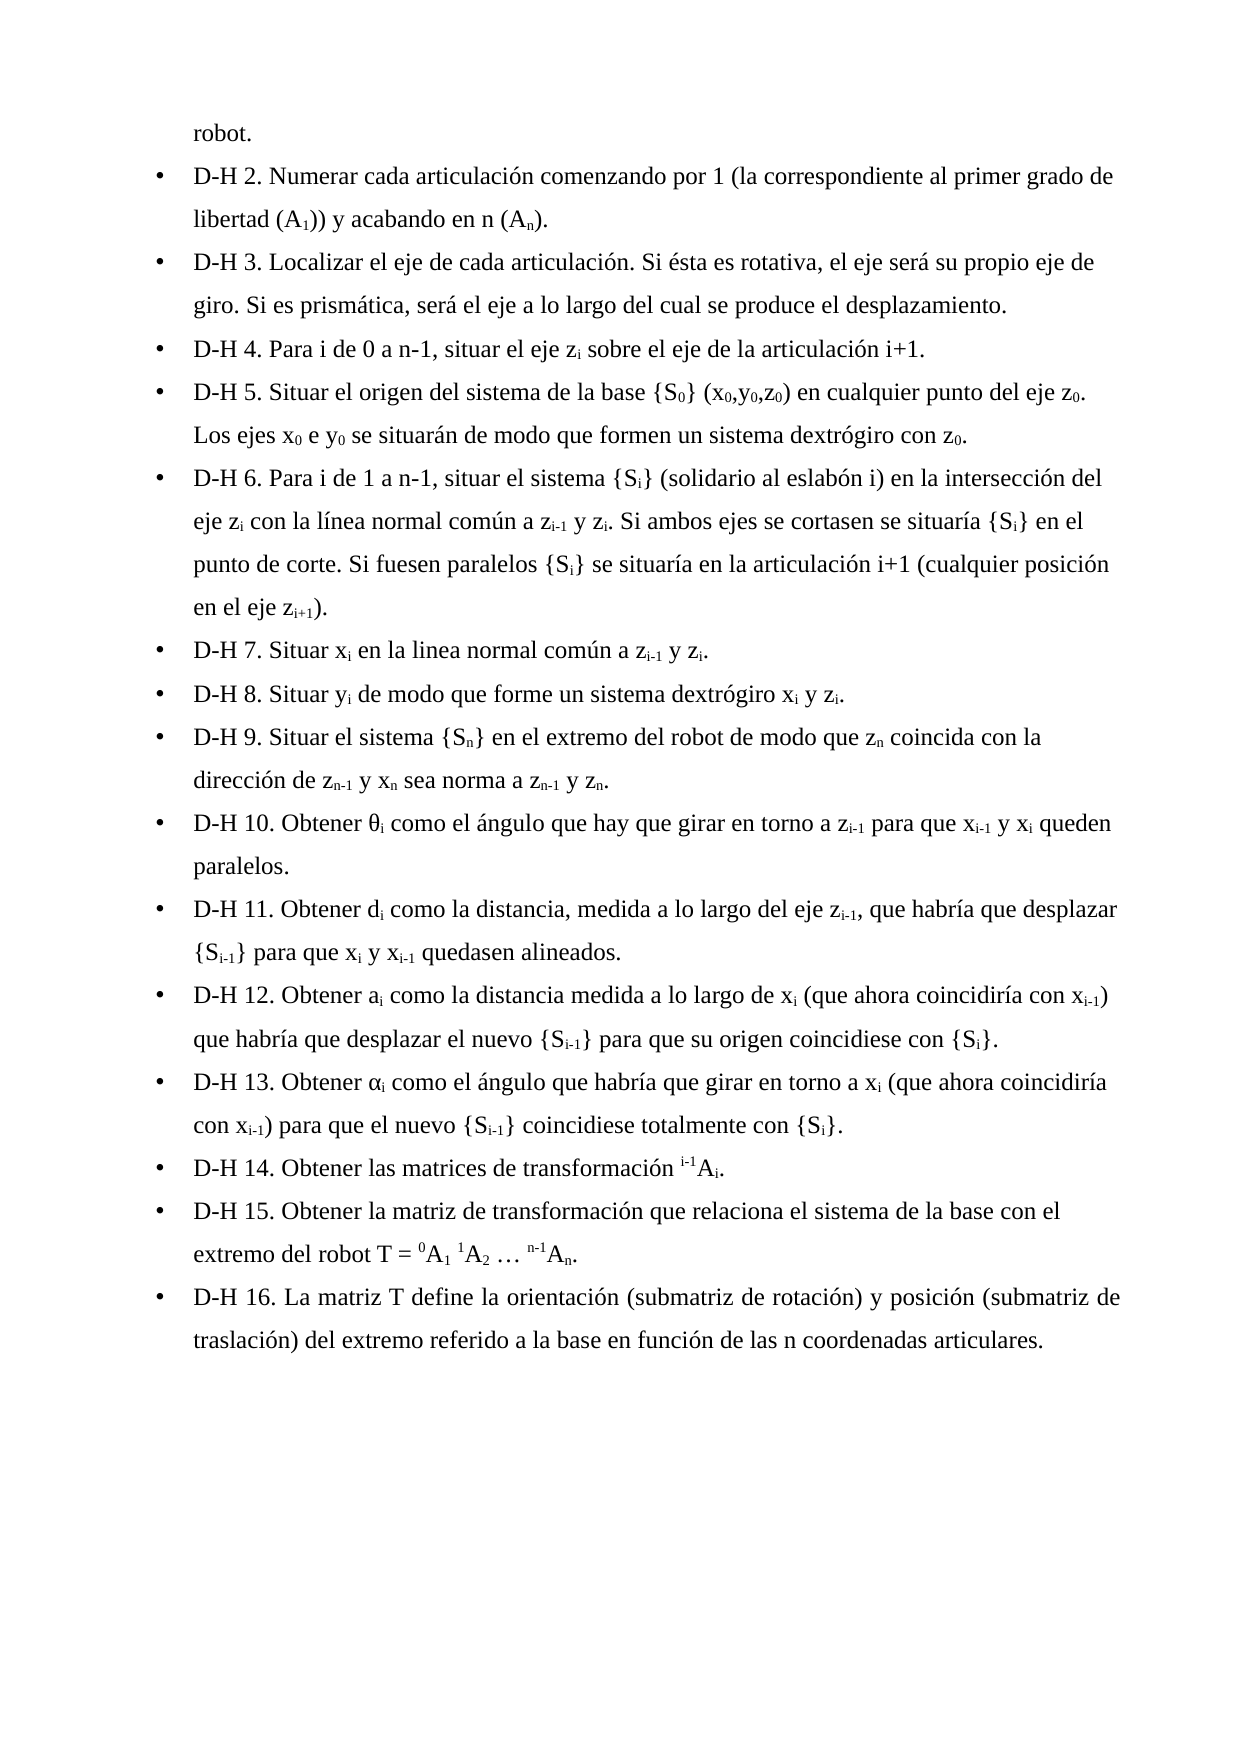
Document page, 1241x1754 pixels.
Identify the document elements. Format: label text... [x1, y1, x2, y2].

list D-H 4. Para i de 0 a n-1, situar el eje zi sobre el eje de la articulación i+1. [156, 334, 1122, 362]
list D-H 16. La matriz T define la orientación (submatriz de rotación) y posición (submatriz de traslación) del extremo referido a la base en función de las n coordenadas articulares. [156, 1282, 1122, 1354]
list robot. [156, 118, 1122, 147]
list D-H 15. Obtener la matriz de transformación que relaciona el sistema de la base con el extremo del robot T = 0A1 1A2 … n-1An. [156, 1196, 1122, 1268]
list D-H 9. Situar el sistema {Sn} en el extremo del robot de modo que zn coincida con la dirección de zn-1 y xn sea norma a zn-1 y zn. [156, 722, 1122, 794]
list D-H 13. Obtener αi como el ángulo que habría que girar en torno a xi (que ahora coincidiría con xi-1) para que el nuevo {Si-1} coincidiese totalmente con {Si}. [156, 1067, 1122, 1139]
list D-H 3. Localizar el eje de cada articulación. Si ésta es rotativa, el eje será su propio eje de giro. Si es prismática, será el eje a lo largo del cual se produce el desplazamiento. [156, 247, 1122, 319]
list D-H 2. Numerar cada articulación comenzando por 1 (la correspondiente al primer grado de libertad (A1)) y acabando en n (An). [156, 161, 1122, 233]
list D-H 11. Obtener di como la distancia, medida a lo largo del eje zi-1, que habría que desplazar {Si-1} para que xi y xi-1 quedasen alineados. [156, 894, 1122, 966]
list D-H 10. Obtener θi como el ángulo que hay que girar en torno a zi-1 para que xi-1 y xi queden paralelos. [156, 808, 1122, 880]
list D-H 14. Obtener las matrices de transformación i-1Ai. [156, 1153, 1122, 1182]
list D-H 8. Situar yi de modo que forme un sistema dextrógiro xi y zi. [156, 679, 1122, 707]
list D-H 6. Para i de 1 a n-1, situar el sistema {Si} (solidario al eslabón i) en la intersección del eje zi con la línea normal común a zi-1 y zi. Si ambos ejes se cortasen se situaría {Si} en el punto de corte. Si fuesen paralelos {Si} se situaría en la articulación i+1 (cualquier posición en el eje zi+1). [156, 463, 1122, 621]
list D-H 7. Situar xi en la linea normal común a zi-1 y zi. [156, 636, 1122, 664]
list D-H 12. Obtener ai como la distancia medida a lo largo de xi (que ahora coincidiría con xi-1) que habría que desplazar el nuevo {Si-1} para que su origen coincidiese con {Si}. [156, 981, 1122, 1052]
list D-H 5. Situar el origen del sistema de la base {S0} (x0,y0,z0) en cualquier punto del eje z0. Los ejes x0 e y0 se situarán de modo que formen un sistema dextrógiro con z0. [156, 377, 1122, 449]
